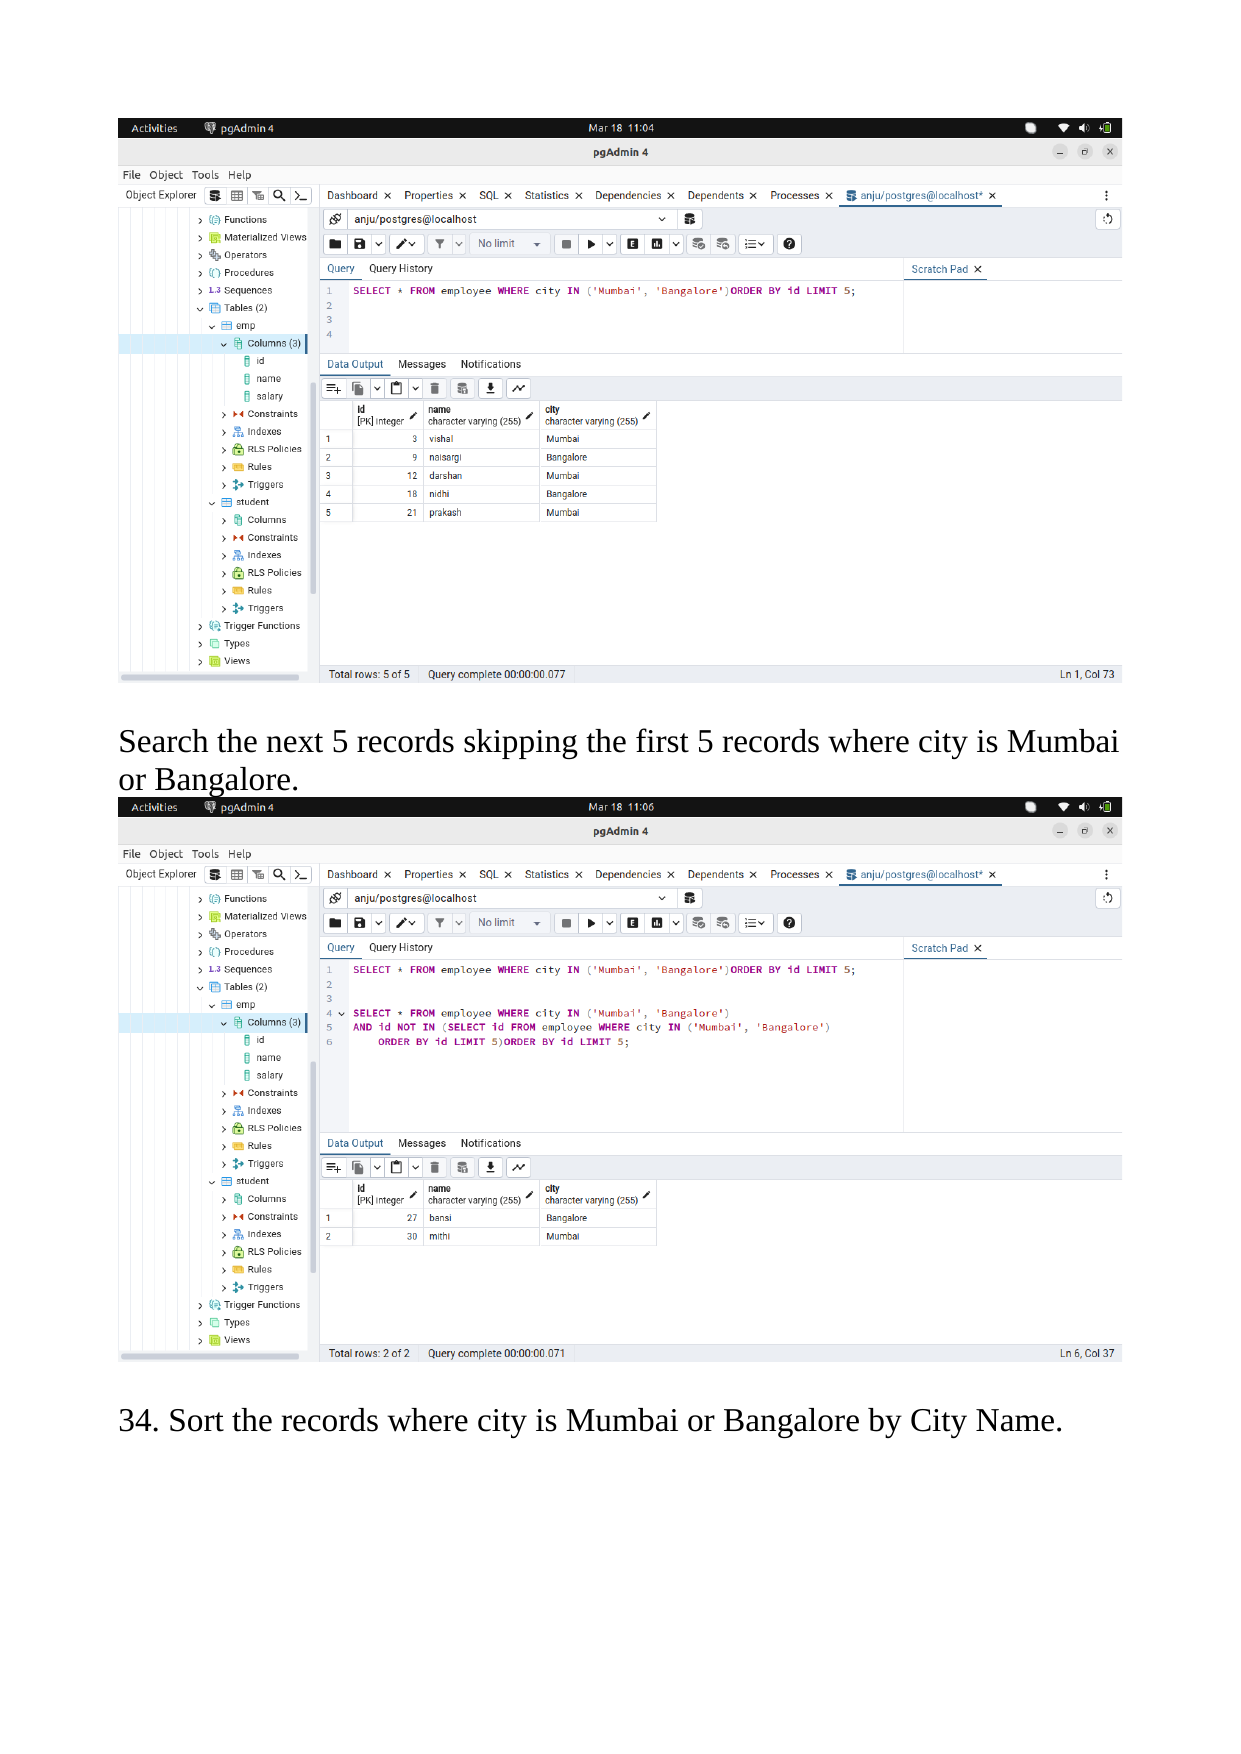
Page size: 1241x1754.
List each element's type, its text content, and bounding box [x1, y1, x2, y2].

picture [118, 118, 1123, 683]
text Search the next 5 records skipping the first 5 records where city is Mumbai or Bangalore. [118, 721, 1122, 797]
text 34. Sort the records where city is Mumbai or Bangalore by City Name. [118, 1400, 1122, 1438]
picture [118, 797, 1123, 1362]
